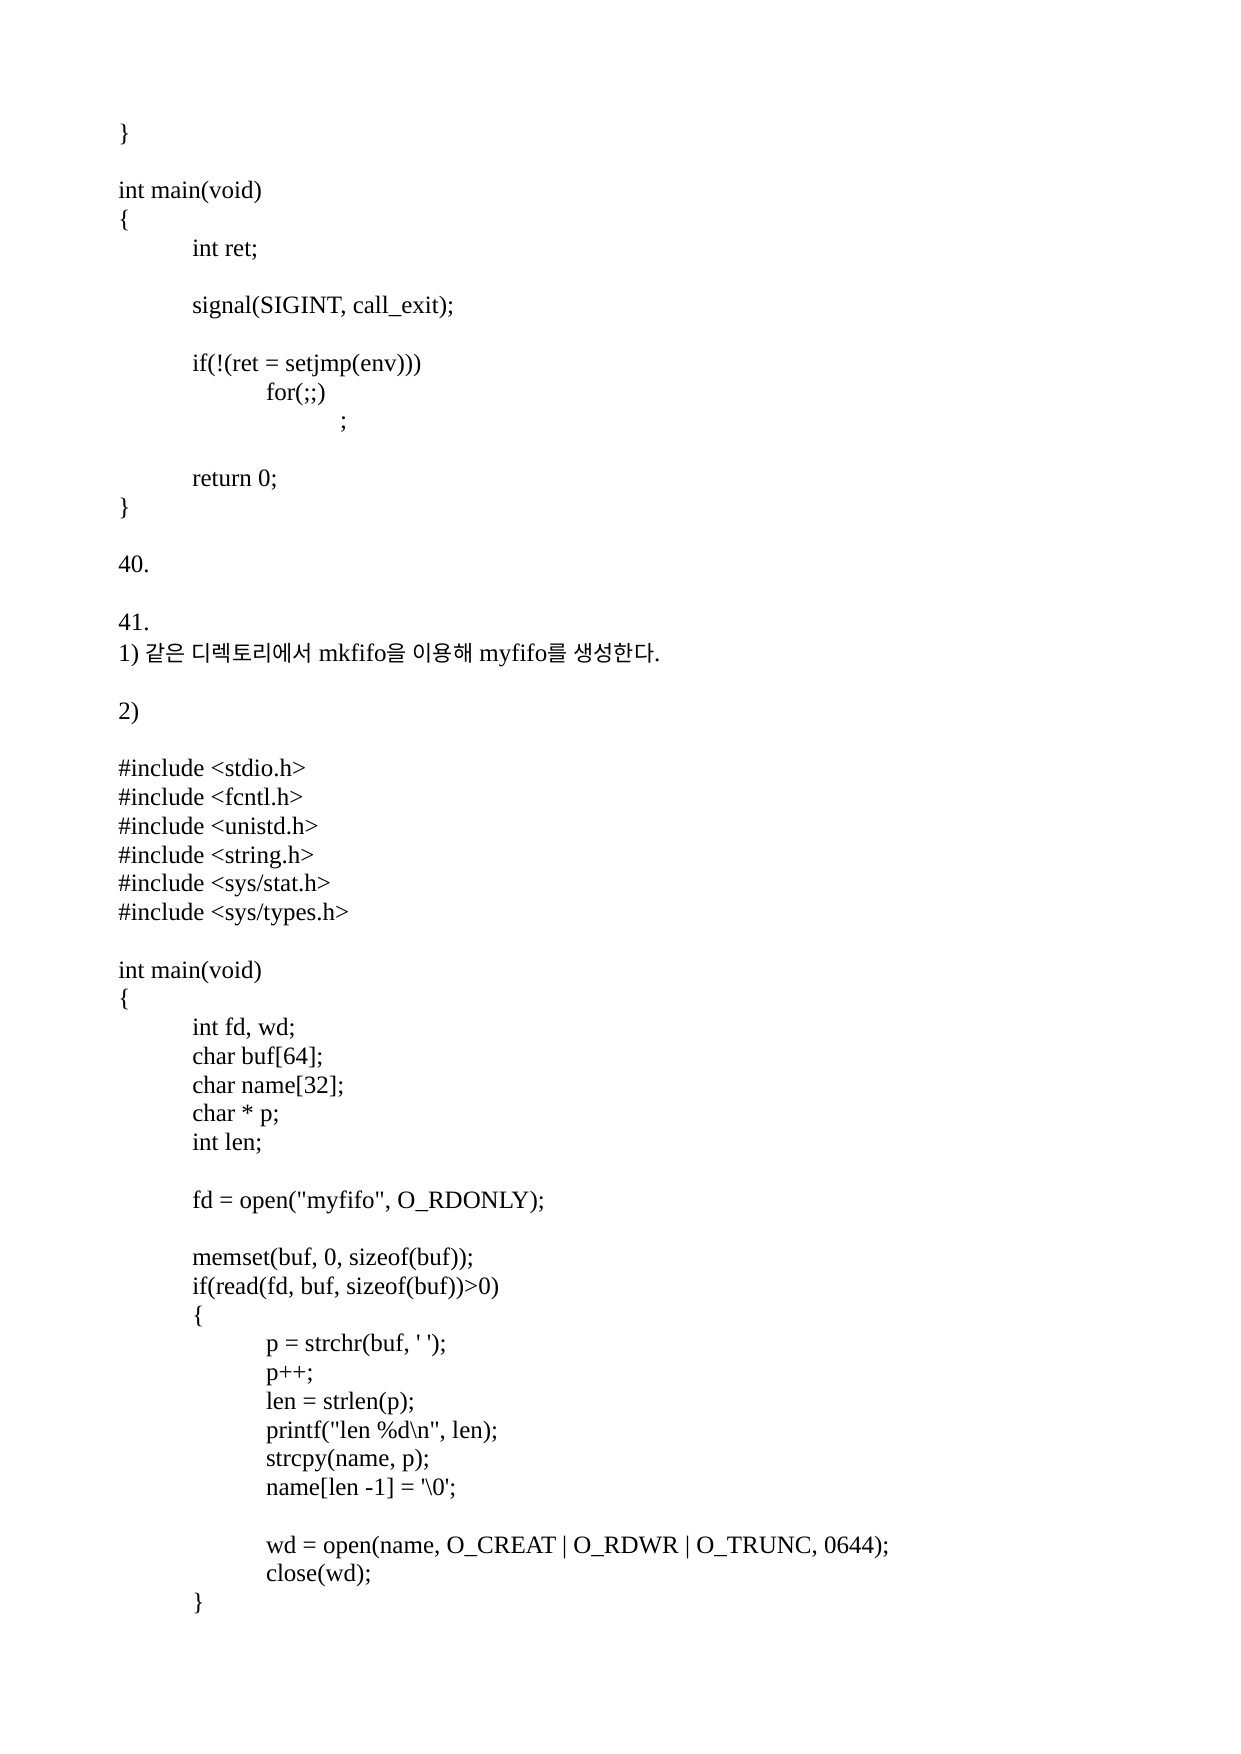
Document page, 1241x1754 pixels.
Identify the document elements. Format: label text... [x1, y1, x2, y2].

text ; [118, 406, 1122, 434]
text 40. [118, 549, 1122, 578]
text signal(SIGINT, call_exit); [118, 291, 1122, 319]
text int len; [118, 1127, 1122, 1156]
text int fd, wd; [118, 1012, 1122, 1041]
text { [118, 983, 1122, 1012]
text int main(void) [118, 176, 1122, 204]
text p++; [118, 1357, 1122, 1386]
text char name[32]; [118, 1070, 1122, 1098]
text p = strchr(buf, ' '); [118, 1328, 1122, 1357]
text #include <fcntl.h> [118, 782, 1122, 811]
text memset(buf, 0, sizeof(buf)); [118, 1242, 1122, 1271]
text close(wd); [118, 1558, 1122, 1587]
text return 0; [118, 463, 1122, 492]
text wd = open(name, O_CREAT | O_RDWR | O_TRUNC, 0644); [118, 1530, 1122, 1558]
text #include <sys/types.h> [118, 897, 1122, 926]
text } [118, 492, 1122, 521]
text for(;;) [118, 377, 1122, 406]
text name[len -1] = '\0'; [118, 1472, 1122, 1501]
text 41. [118, 607, 1122, 636]
text #include <sys/stat.h> [118, 868, 1122, 897]
text if(read(fd, buf, sizeof(buf))>0) [118, 1271, 1122, 1300]
text if(!(ret = setjmp(env))) [118, 348, 1122, 377]
text printf("len %d\n", len); [118, 1415, 1122, 1443]
text int ret; [118, 233, 1122, 262]
text 2) [118, 696, 1122, 725]
text } [118, 1587, 1122, 1616]
text } [118, 118, 1122, 147]
text fd = open("myfifo", O_RDONLY); [118, 1185, 1122, 1213]
text strcpy(name, p); [118, 1443, 1122, 1472]
text len = strlen(p); [118, 1386, 1122, 1415]
text 1) 같은 디렉토리에서 mkfifo을 이용해 myfifo를 생성한다. [118, 636, 1122, 667]
text char buf[64]; [118, 1041, 1122, 1070]
text { [118, 204, 1122, 233]
text #include <stdio.h> [118, 753, 1122, 782]
text #include <string.h> [118, 840, 1122, 868]
text int main(void) [118, 955, 1122, 983]
text #include <unistd.h> [118, 811, 1122, 840]
text char * p; [118, 1098, 1122, 1127]
text { [118, 1300, 1122, 1328]
